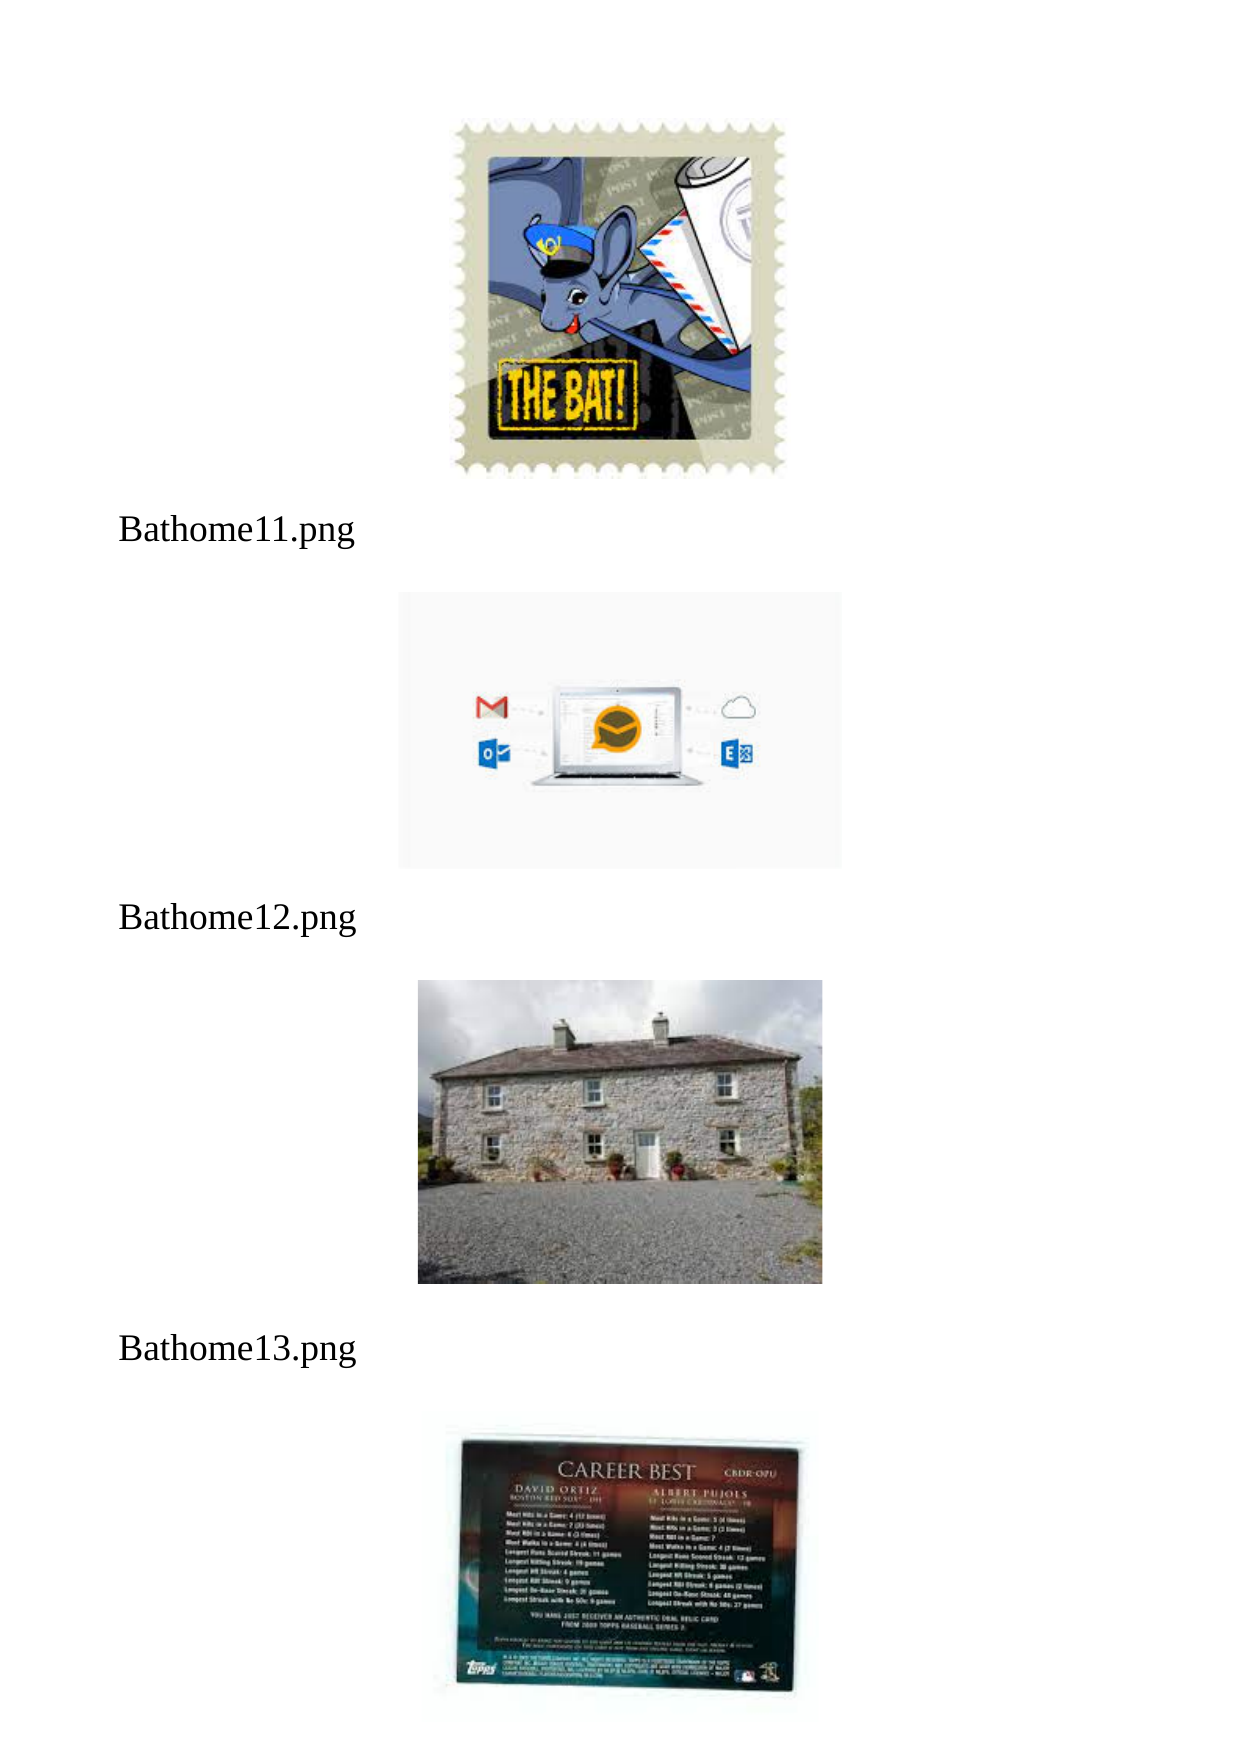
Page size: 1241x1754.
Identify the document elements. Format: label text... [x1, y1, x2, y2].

picture [421, 1411, 819, 1722]
text Bathome13.png [118, 1326, 1122, 1369]
picture [398, 592, 842, 869]
text Bathome12.png [118, 894, 1122, 937]
text Bathome11.png [118, 506, 1122, 549]
picture [449, 118, 792, 479]
picture [417, 980, 823, 1284]
